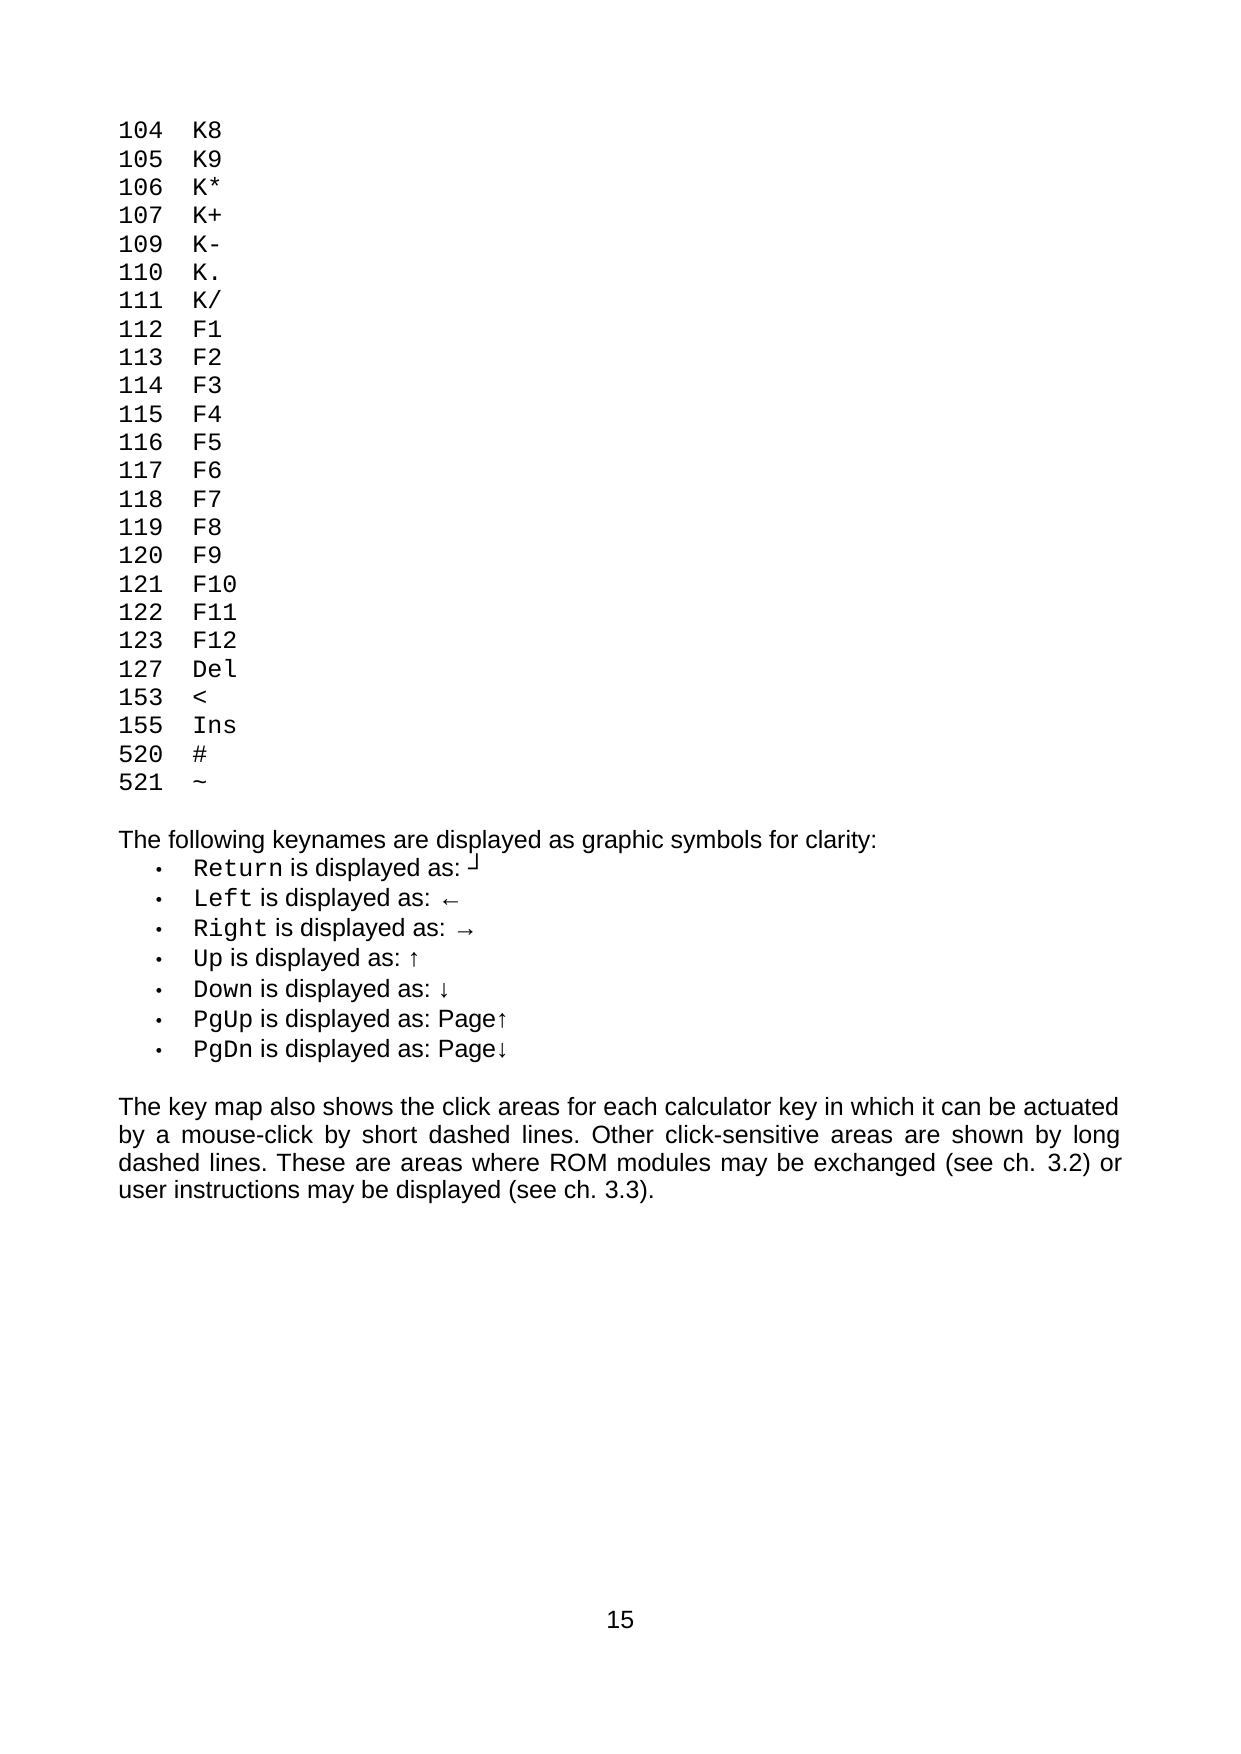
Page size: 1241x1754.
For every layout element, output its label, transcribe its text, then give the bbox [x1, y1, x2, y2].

text 105 K9 [118, 146, 1122, 175]
text 155 Ins [118, 713, 1122, 741]
text 122 F11 [118, 600, 1122, 628]
text The following keynames are displayed as graphic symbols for clarity: [118, 826, 1122, 854]
text 121 F10 [118, 571, 1122, 600]
text 120 F9 [118, 543, 1122, 571]
text 116 F5 [118, 430, 1122, 458]
text 110 K. [118, 260, 1122, 288]
list Right is displayed as: → [156, 914, 1122, 944]
list PgDn is displayed as: Page↓ [156, 1034, 1122, 1065]
text 127 Del [118, 656, 1122, 685]
text 153 < [118, 685, 1122, 713]
list Return is displayed as: ┘ [156, 854, 1122, 884]
list PgUp is displayed as: Page↑ [156, 1004, 1122, 1034]
text 114 F3 [118, 373, 1122, 401]
text 113 F2 [118, 345, 1122, 373]
text 119 F8 [118, 515, 1122, 543]
text 107 K+ [118, 203, 1122, 231]
text 115 F4 [118, 401, 1122, 430]
text 106 K* [118, 175, 1122, 203]
text The key map also shows the click areas for each calculator key in which it can be actuated by a mouse-click by short dashed lines. Other click-sensitive areas are shown by long dashed lines. These are areas where ROM modules may be exchanged (see ch. 3.2) or user instructions may be displayed (see ch. 3.3). [118, 1093, 1122, 1204]
text 111 K/ [118, 288, 1122, 316]
text 104 K8 [118, 118, 1122, 146]
text 117 F6 [118, 458, 1122, 486]
text 520 # [118, 741, 1122, 770]
text 112 F1 [118, 316, 1122, 345]
text 521 ~ [118, 770, 1122, 798]
text 118 F7 [118, 486, 1122, 515]
text 109 K- [118, 231, 1122, 260]
text 123 F12 [118, 628, 1122, 656]
list Down is displayed as: ↓ [156, 974, 1122, 1004]
list Left is displayed as: ← [156, 884, 1122, 914]
list Up is displayed as: ↑ [156, 944, 1122, 974]
